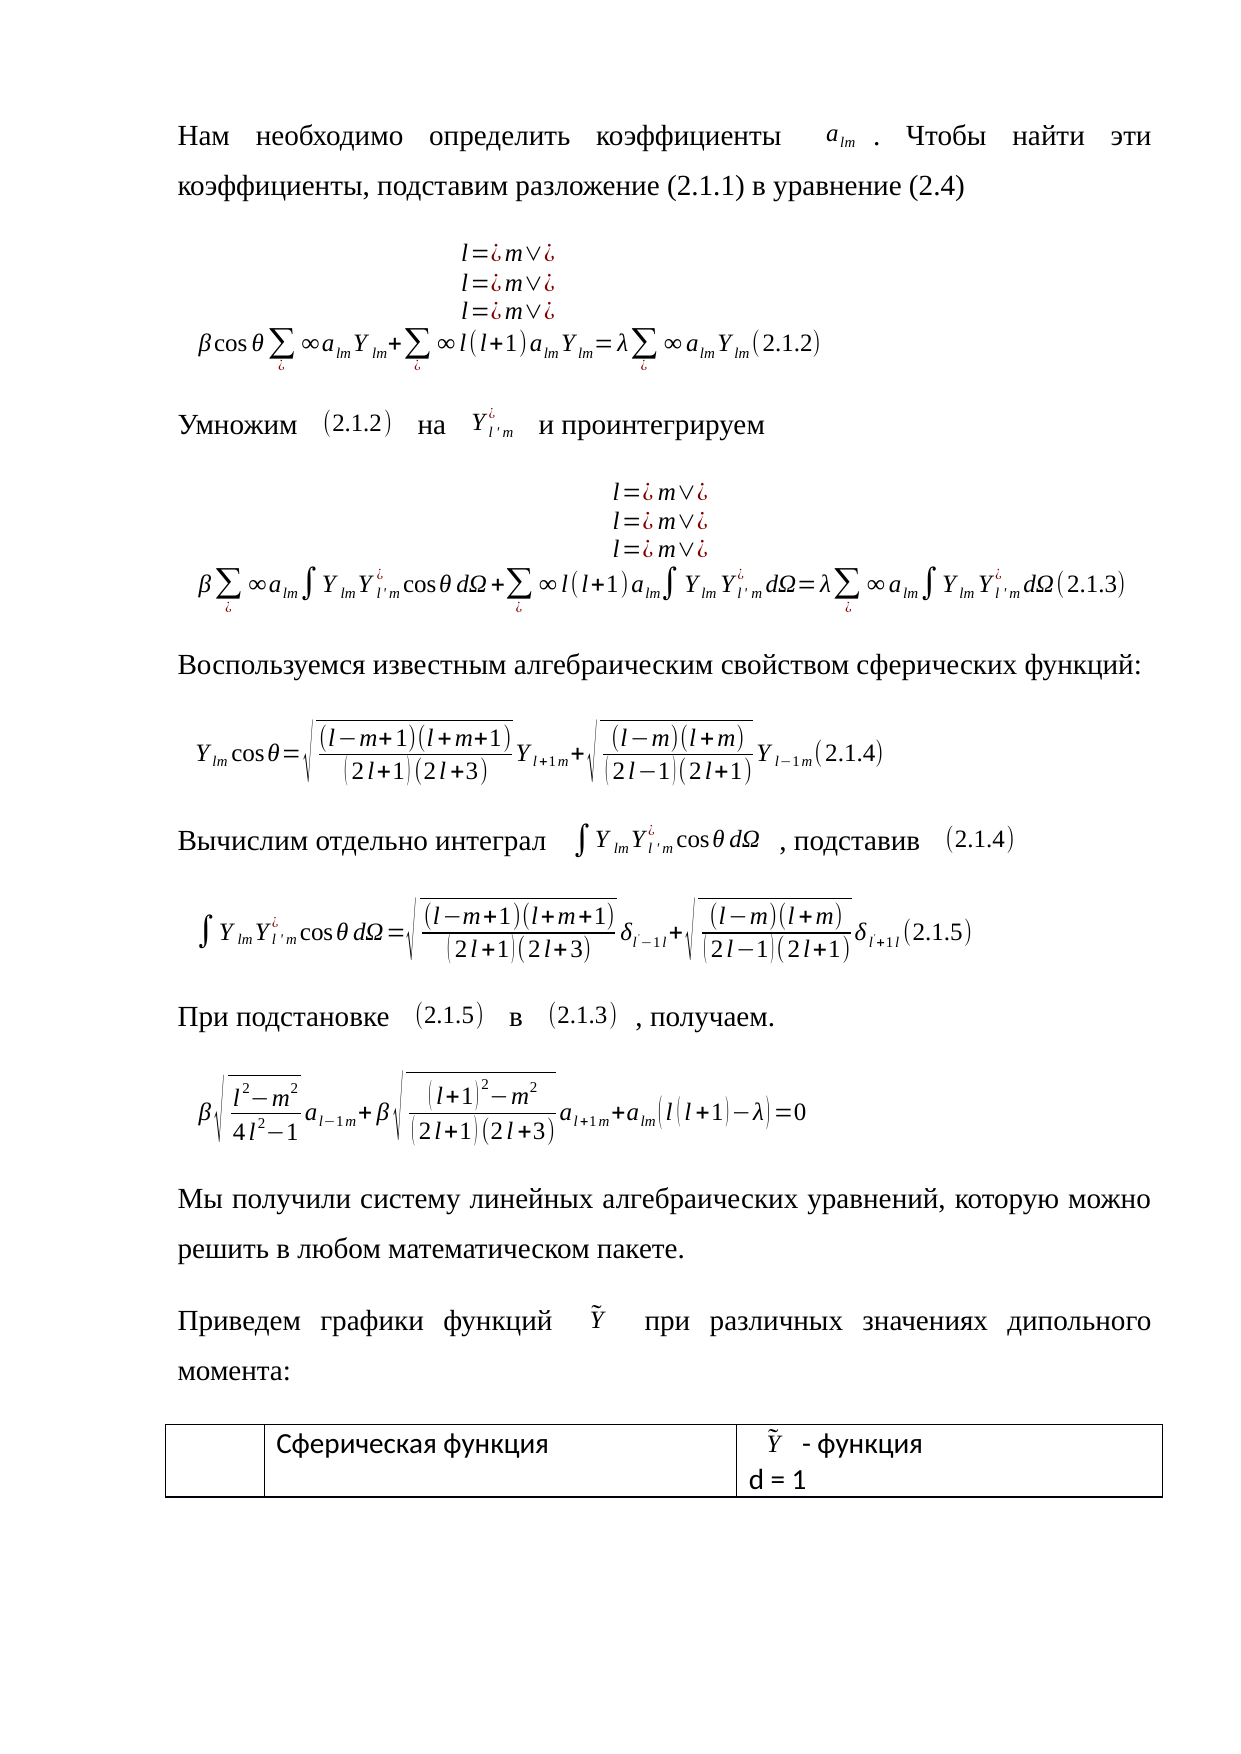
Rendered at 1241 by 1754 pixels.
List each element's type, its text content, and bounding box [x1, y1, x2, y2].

text При подстановке в , получаем. [177, 999, 1152, 1033]
text Воспользуемся известным алгебраическим свойством сферических функций: [177, 647, 1152, 681]
text Приведем графики функций при различных значениях дипольного момента: [177, 1303, 1152, 1386]
text Вычислим отдельно интеграл , подставив [177, 821, 1152, 859]
table_header Сферическая функция [265, 1425, 736, 1496]
table_header - функция d = 1 [737, 1425, 1162, 1496]
text Мы получили систему линейных алгебраических уравнений, которую можно решить в любом математическом пакете. [177, 1181, 1152, 1265]
table_header [166, 1425, 264, 1496]
text Нам необходимо определить коэффициенты . Чтобы найти эти коэффициенты, подставим разложение (2.1.1) в уравнение (2.4) [177, 118, 1152, 202]
text Умножим на и проинтегрируем [177, 407, 1152, 440]
